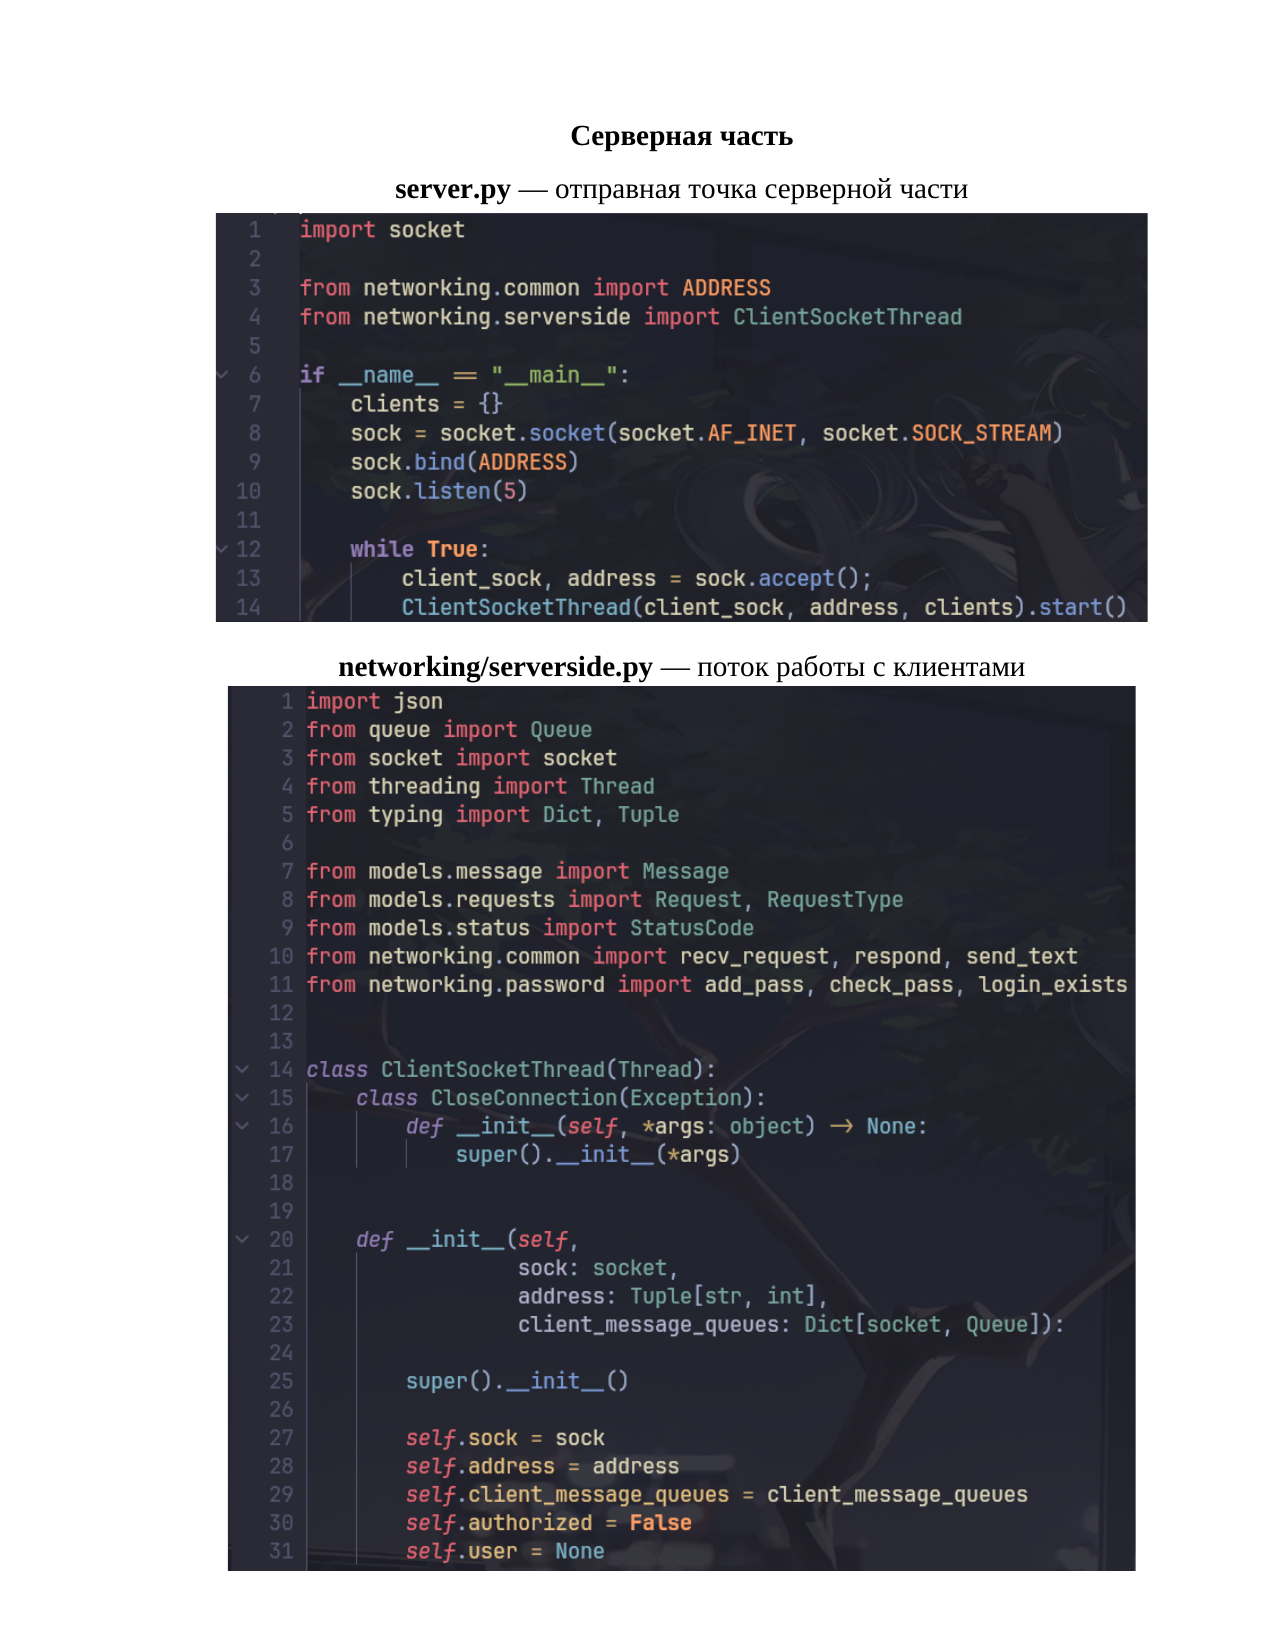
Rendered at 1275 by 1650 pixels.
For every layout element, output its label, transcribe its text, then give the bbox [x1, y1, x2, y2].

text Серверная часть [177, 118, 1186, 152]
text server.py — отправная точка серверной части [177, 171, 1186, 205]
picture [215, 213, 1148, 622]
picture [227, 686, 1136, 1571]
text networking/serverside.py — поток работы с клиентами [177, 649, 1186, 683]
